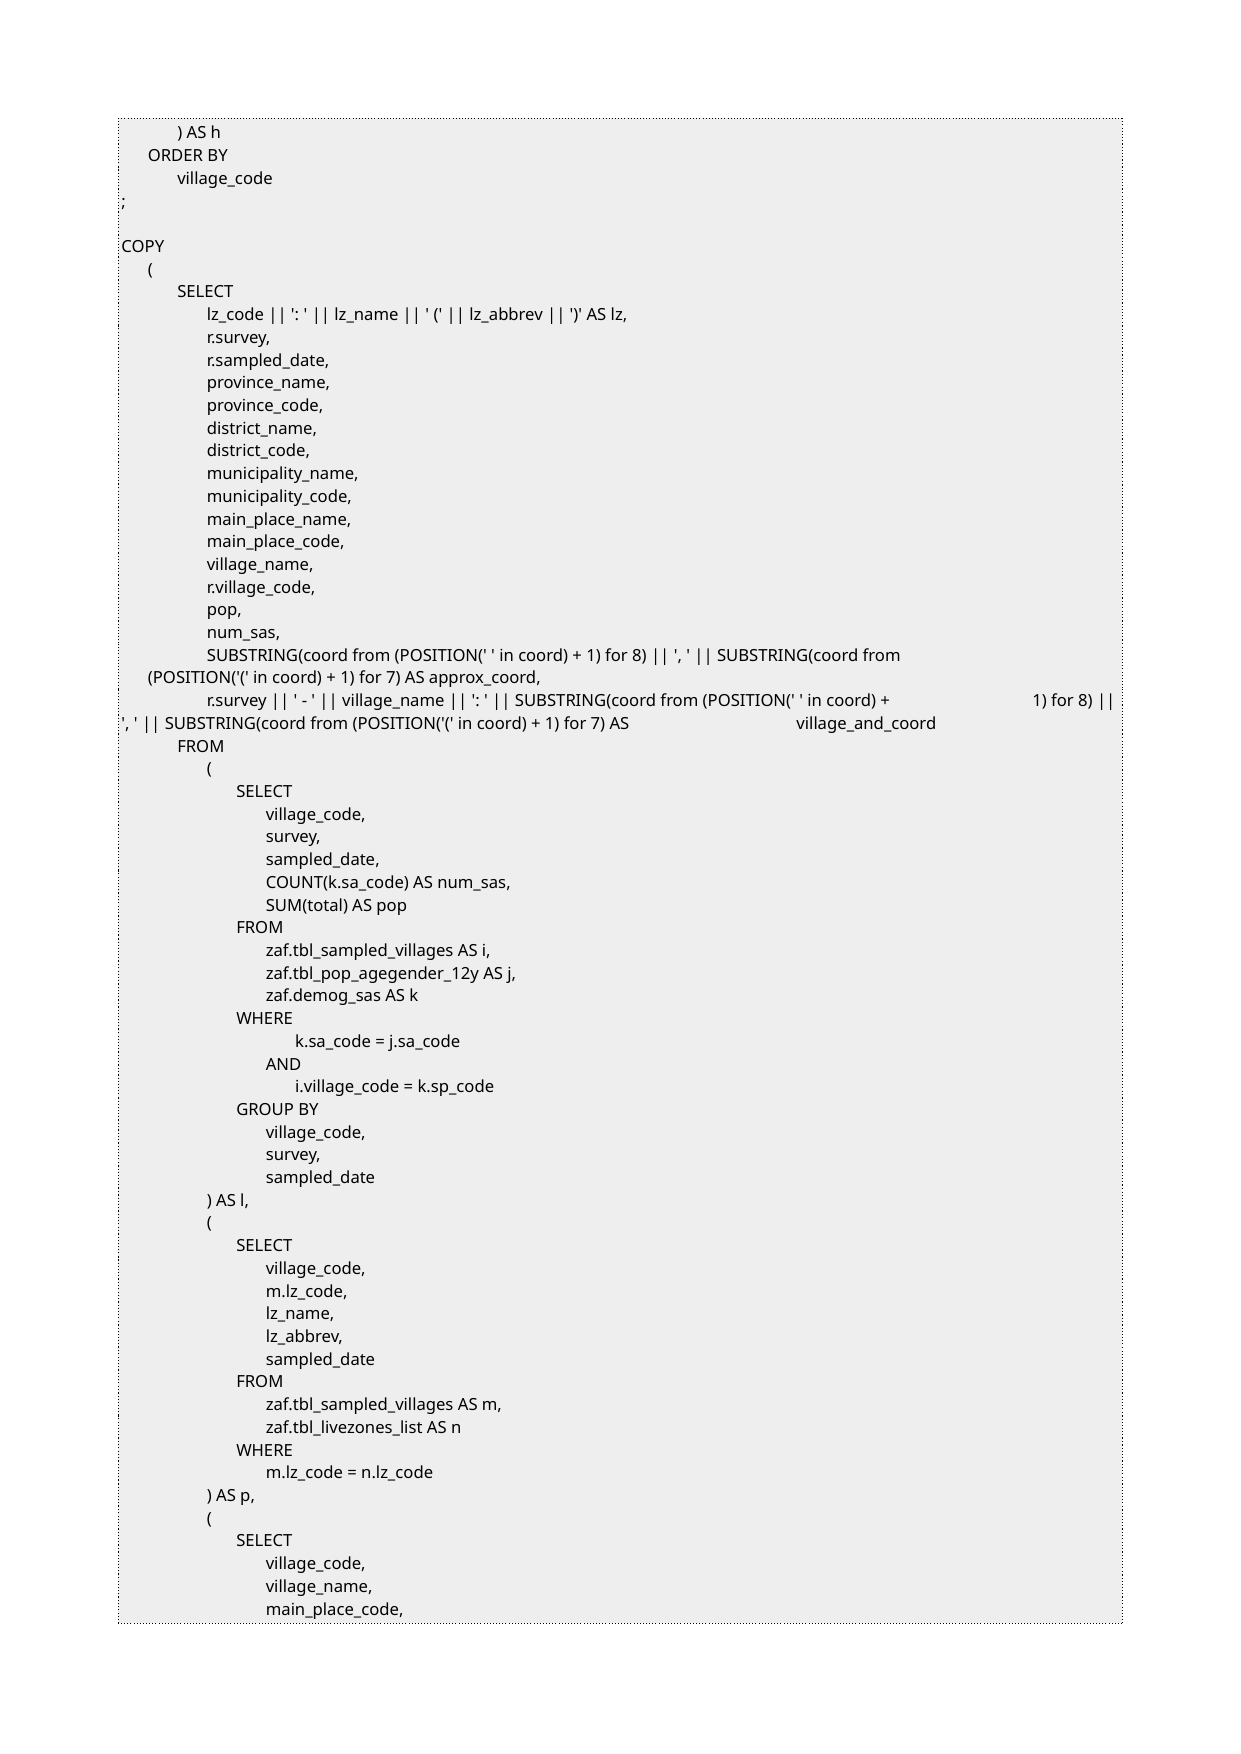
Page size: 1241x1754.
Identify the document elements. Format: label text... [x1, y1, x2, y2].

text ( [118, 254, 1122, 277]
text village_code, [118, 1117, 1122, 1140]
text SUBSTRING(coord from (POSITION(' ' in coord) + 1) for 8) || ', ' || SUBSTRING(coord from (POSITION('(' in coord) + 1) for 7) AS approx_coord, [118, 640, 1122, 686]
text WHERE [118, 1435, 1122, 1458]
text ; [118, 186, 1122, 209]
text sampled_date, [118, 845, 1122, 867]
text r.village_code, [118, 572, 1122, 595]
text survey, [118, 1140, 1122, 1163]
text ) AS h [118, 118, 1122, 141]
text lz_name, [118, 1299, 1122, 1322]
text sampled_date [118, 1163, 1122, 1185]
text COPY [118, 232, 1122, 254]
text main_place_name, [118, 504, 1122, 527]
text main_place_code, [118, 527, 1122, 549]
text ORDER BY [118, 141, 1122, 163]
text village_name, [118, 549, 1122, 572]
text ) AS p, [118, 1481, 1122, 1503]
text ( [118, 754, 1122, 777]
text village_code, [118, 1253, 1122, 1276]
text m.lz_code, [118, 1276, 1122, 1299]
text zaf.tbl_pop_agegender_12y AS j, [118, 958, 1122, 981]
text ) AS l, [118, 1185, 1122, 1208]
text r.survey, [118, 322, 1122, 345]
text main_place_code, [118, 1594, 1122, 1623]
text SELECT [118, 777, 1122, 799]
text municipality_name, [118, 459, 1122, 481]
text SUM(total) AS pop [118, 890, 1122, 913]
text m.lz_code = n.lz_code [118, 1458, 1122, 1481]
text FROM [118, 731, 1122, 754]
text survey, [118, 822, 1122, 845]
text num_sas, [118, 618, 1122, 640]
text lz_abbrev, [118, 1322, 1122, 1344]
text AND [118, 1049, 1122, 1072]
text GROUP BY [118, 1094, 1122, 1117]
text r.survey || ' - ' || village_name || ': ' || SUBSTRING(coord from (POSITION(' ' in coord) + 1) for 8) || ', ' || SUBSTRING(coord from (POSITION('(' in coord) + 1) for 7) AS village_and_coord [118, 686, 1122, 731]
text ( [118, 1208, 1122, 1231]
text k.sa_code = j.sa_code [118, 1026, 1122, 1049]
text i.village_code = k.sp_code [118, 1072, 1122, 1094]
text WHERE [118, 1004, 1122, 1026]
text sampled_date [118, 1344, 1122, 1367]
text province_code, [118, 391, 1122, 413]
text r.sampled_date, [118, 345, 1122, 368]
text SELECT [118, 277, 1122, 300]
text village_code, [118, 1549, 1122, 1571]
text lz_code || ': ' || lz_name || ' (' || lz_abbrev || ')' AS lz, [118, 300, 1122, 322]
text village_code [118, 163, 1122, 186]
text pop, [118, 595, 1122, 618]
text zaf.tbl_livezones_list AS n [118, 1412, 1122, 1435]
text zaf.demog_sas AS k [118, 981, 1122, 1004]
text COUNT(k.sa_code) AS num_sas, [118, 867, 1122, 890]
text village_name, [118, 1571, 1122, 1594]
text village_code, [118, 799, 1122, 822]
text SELECT [118, 1526, 1122, 1549]
text SELECT [118, 1231, 1122, 1253]
text ( [118, 1503, 1122, 1526]
text zaf.tbl_sampled_villages AS m, [118, 1390, 1122, 1412]
text FROM [118, 1367, 1122, 1390]
text municipality_code, [118, 481, 1122, 504]
text FROM [118, 913, 1122, 936]
text zaf.tbl_sampled_villages AS i, [118, 936, 1122, 958]
text district_name, [118, 413, 1122, 436]
text district_code, [118, 436, 1122, 459]
text province_name, [118, 368, 1122, 391]
